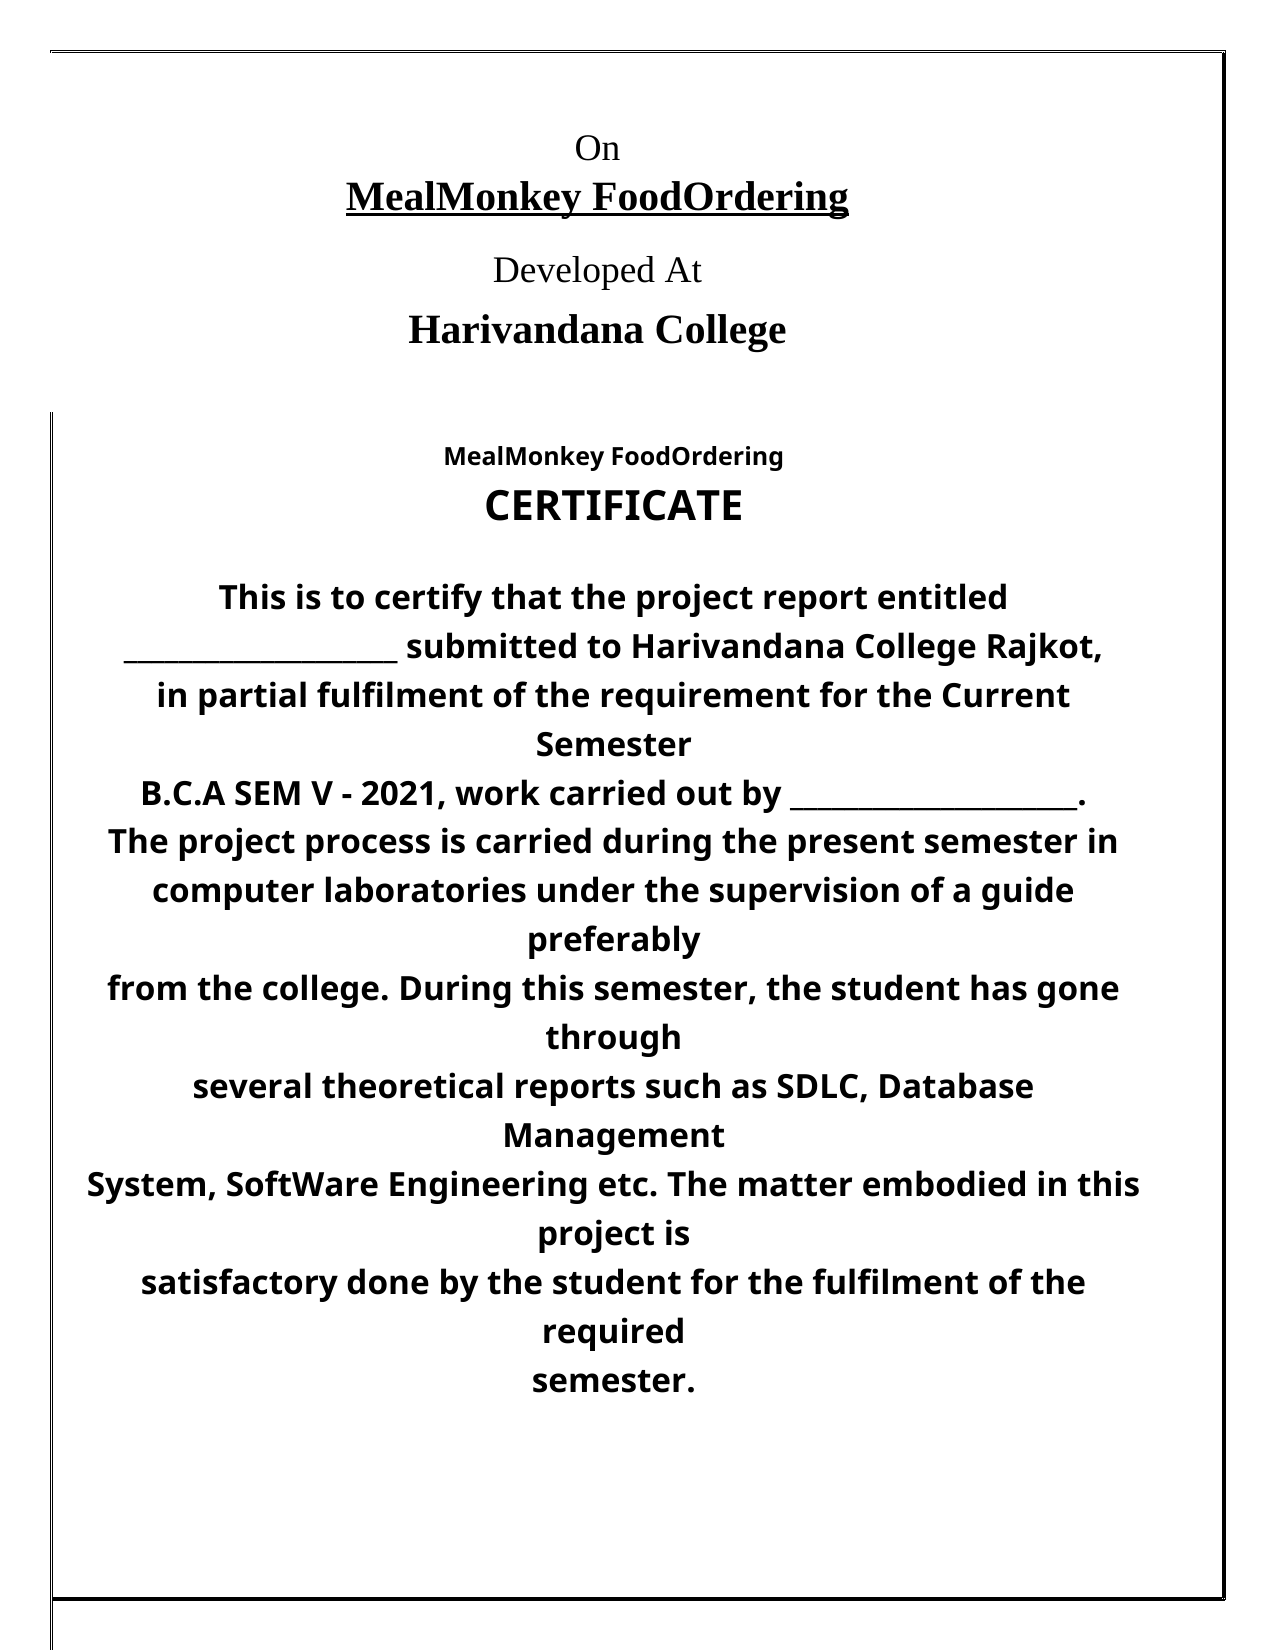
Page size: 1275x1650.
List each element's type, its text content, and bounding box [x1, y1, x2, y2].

text On [50, 125, 1144, 168]
text System, SoftWare Engineering etc. The matter embodied in this project is [53, 1161, 1144, 1255]
text This is to certify that the project report entitled [53, 573, 1144, 619]
text computer laboratories under the supervision of a guide preferably [53, 867, 1144, 962]
text CERTIFICATE [53, 476, 1144, 532]
text ____________________ submitted to Harivandana College Rajkot, [53, 622, 1144, 668]
text MealMonkey FoodOrdering [53, 439, 1144, 473]
text Developed At [50, 248, 1144, 291]
text semester. [53, 1357, 1144, 1402]
text satisfactory done by the student for the fulfilment of the required [53, 1259, 1144, 1353]
text in partial fulfilment of the requirement for the Current Semester [53, 671, 1144, 766]
text MealMonkey FoodOrdering [50, 172, 1144, 220]
text several theoretical reports such as SDLC, Database Management [53, 1063, 1144, 1157]
text from the college. During this semester, the student has gone through [53, 965, 1144, 1059]
text The project process is carried during the present semester in [53, 818, 1144, 864]
text Harivandana College [50, 305, 1144, 353]
text B.C.A SEM V - 2021, work carried out by _____________________. [53, 769, 1144, 815]
